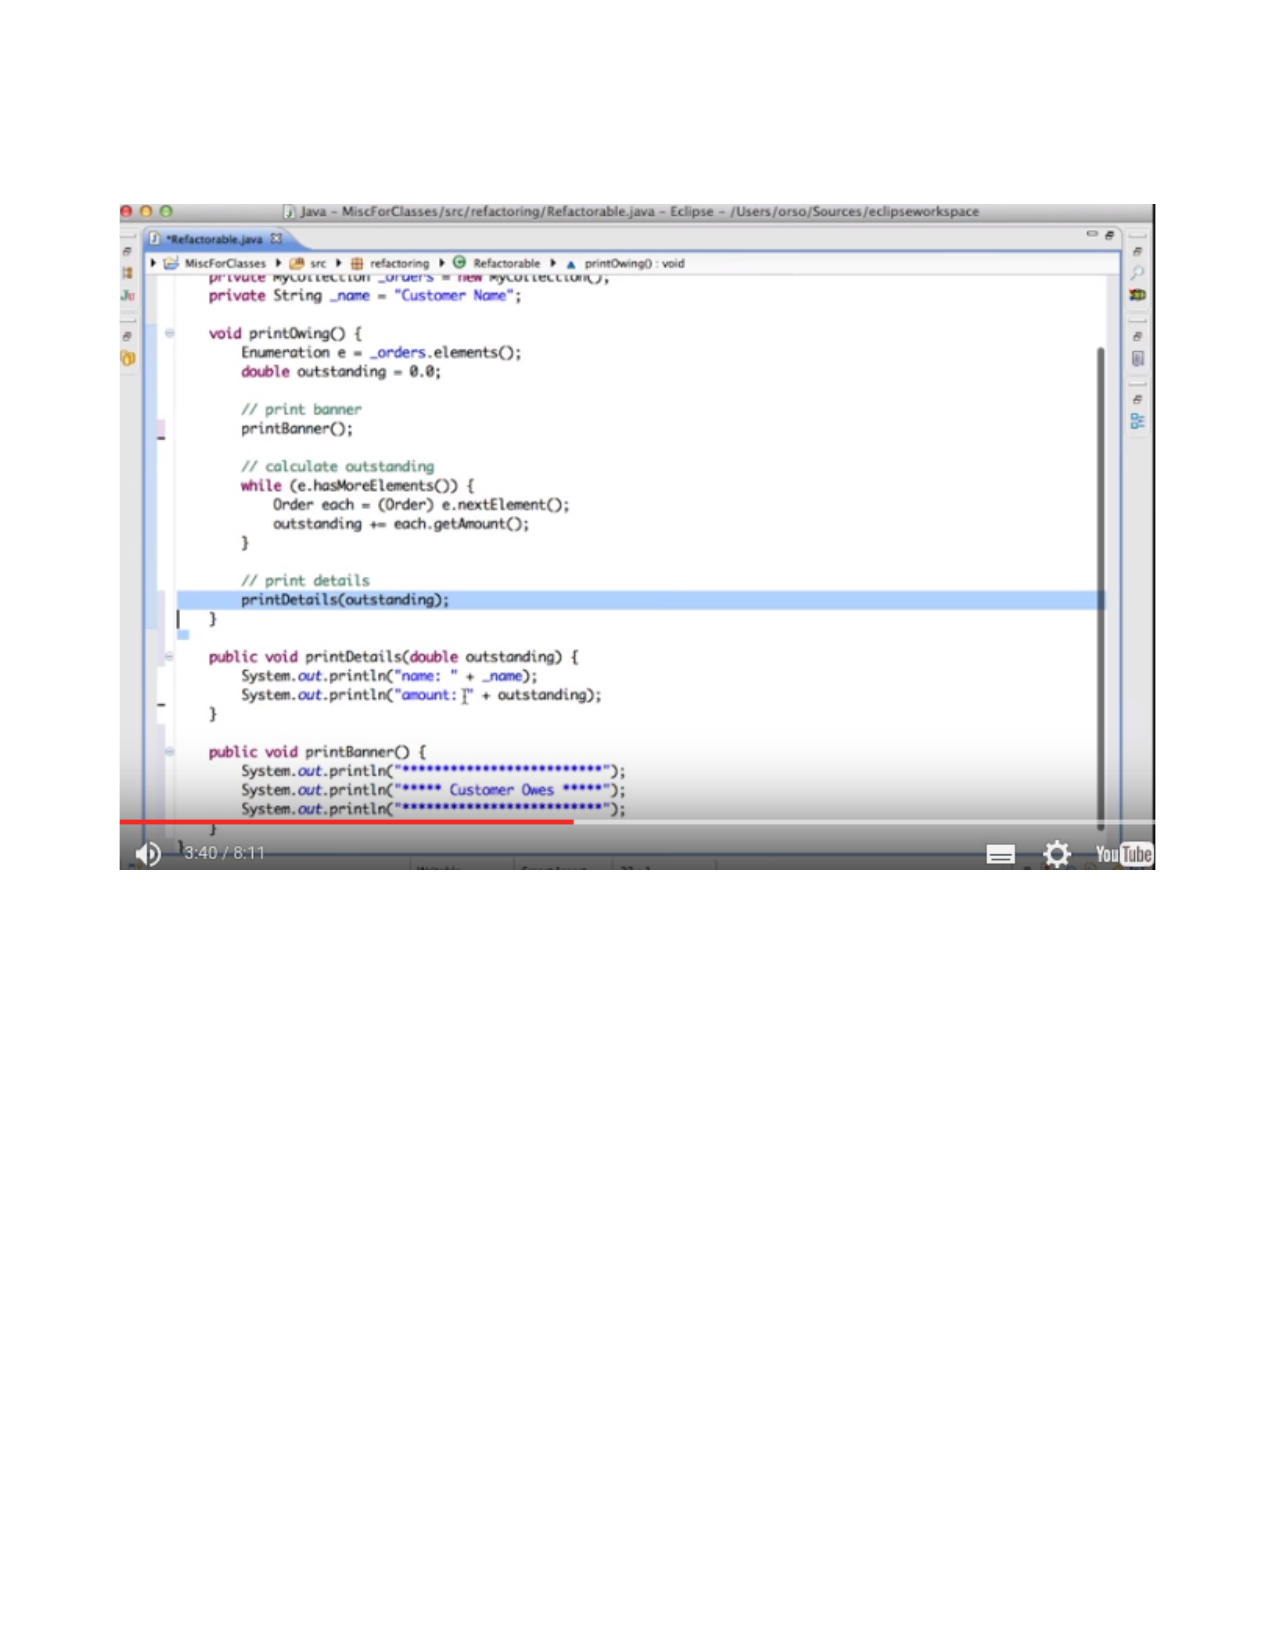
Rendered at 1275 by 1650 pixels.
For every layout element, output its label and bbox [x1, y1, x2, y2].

picture [119, 204, 1156, 870]
